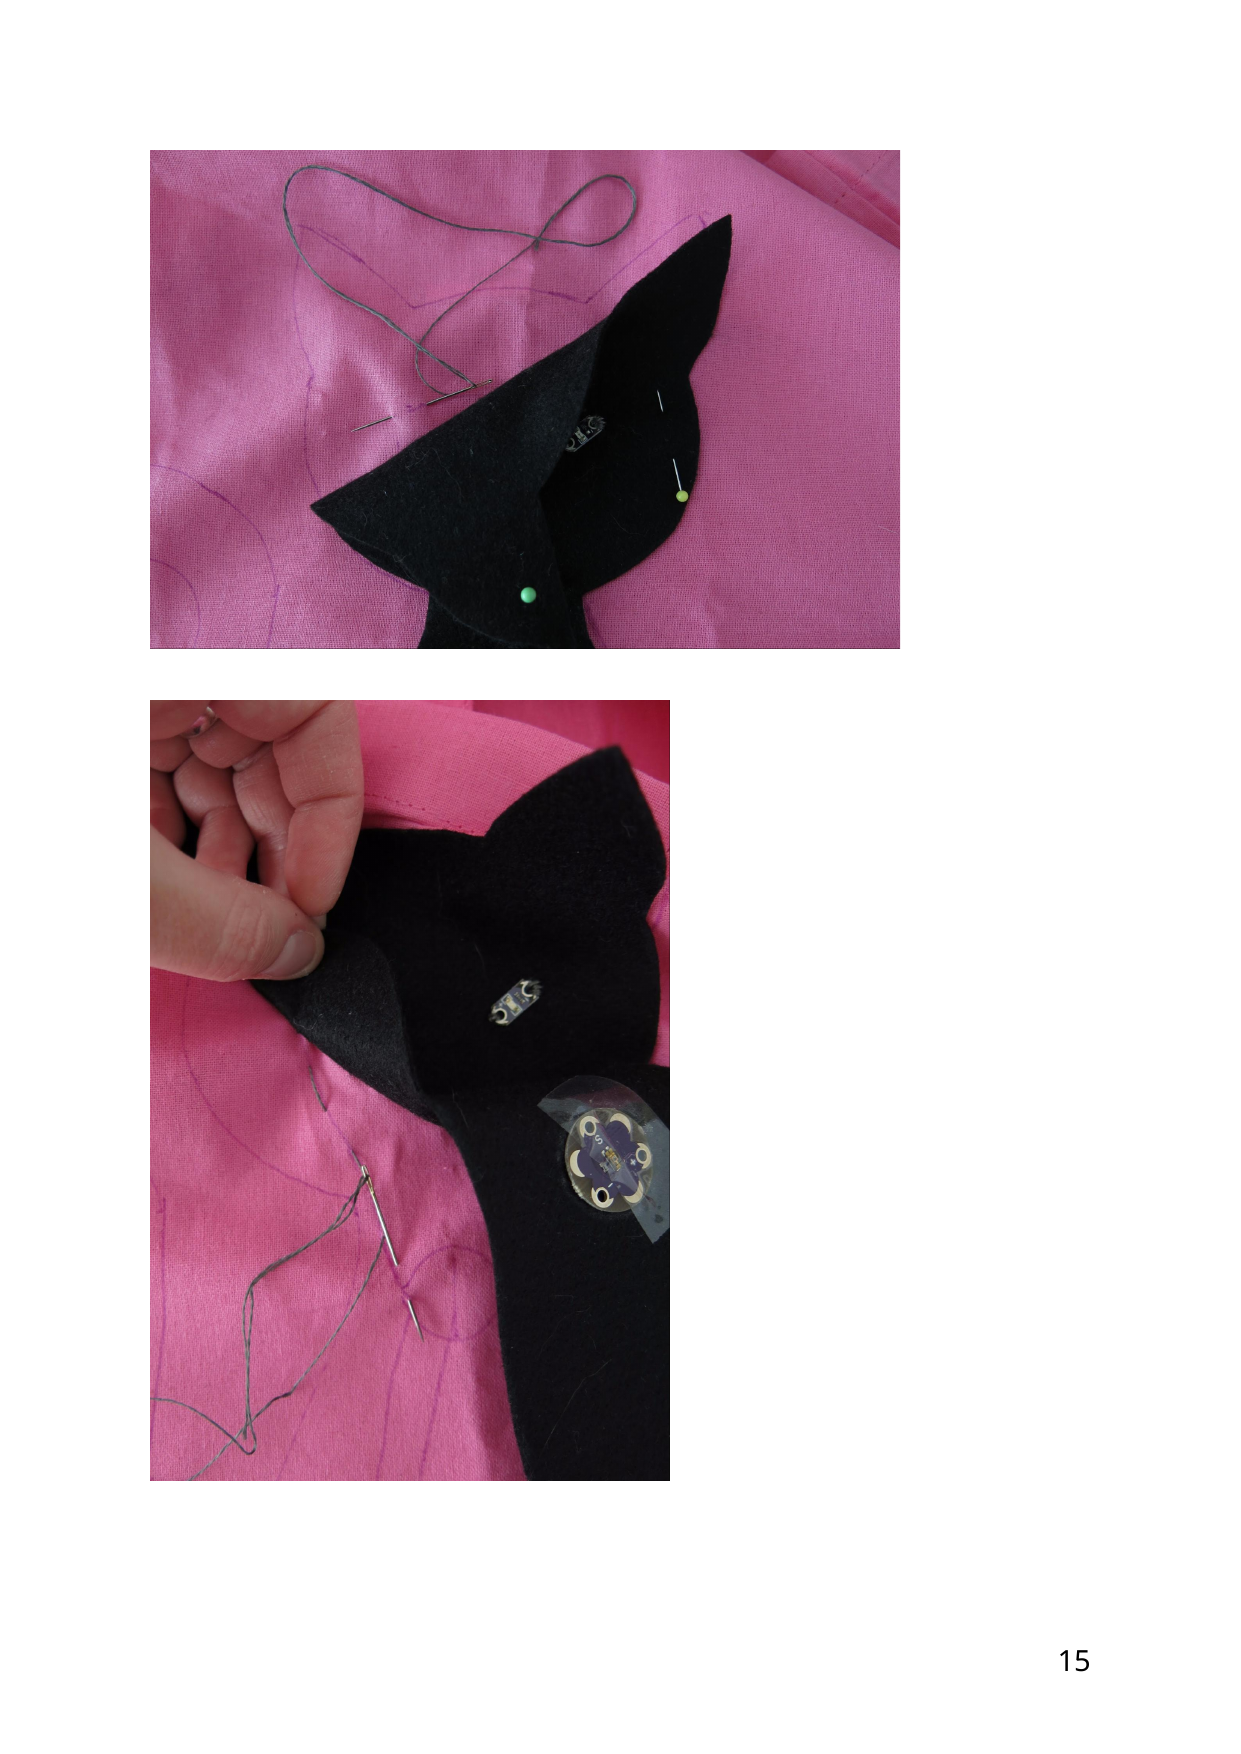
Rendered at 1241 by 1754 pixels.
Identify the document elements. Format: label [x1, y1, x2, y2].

picture [150, 150, 901, 649]
picture [150, 700, 670, 1481]
